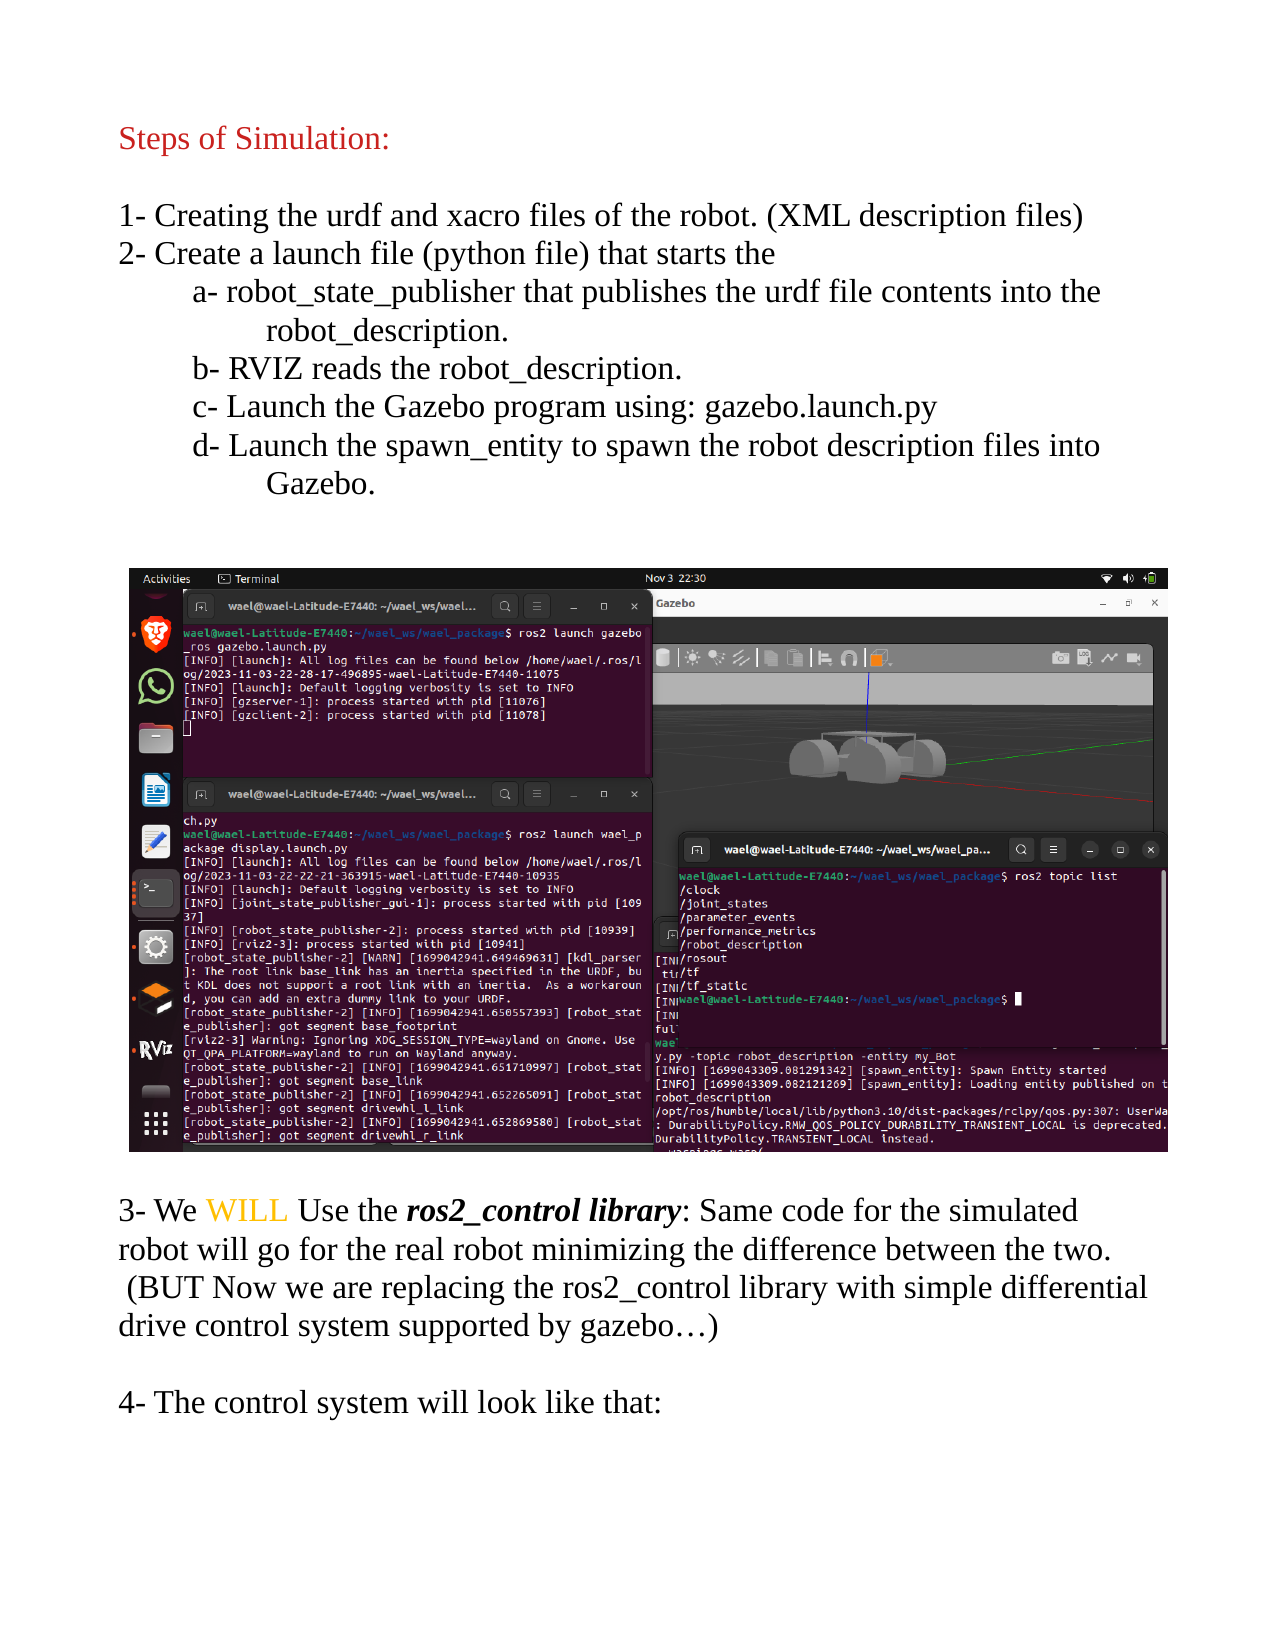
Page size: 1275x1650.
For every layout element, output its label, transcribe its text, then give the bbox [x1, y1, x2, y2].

text c- Launch the Gazebo program using: gazebo.launch.py [118, 386, 1157, 425]
text d- Launch the spawn_entity to spawn the robot description files into Gazebo. [118, 425, 1157, 501]
text 1- Creating the urdf and xacro files of the robot. (XML description files) [118, 195, 1157, 233]
text (BUT Now we are replacing the ros2_control library with simple differential drive control system supported by gazebo…) [118, 1267, 1157, 1344]
text Steps of Simulation: [118, 118, 1157, 156]
text 4- The control system will look like that: [118, 1382, 1157, 1420]
text a- robot_state_publisher that publishes the urdf file contents into the robot_description. [118, 271, 1157, 348]
text 2- Create a launch file (python file) that starts the [118, 233, 1157, 271]
picture [129, 568, 1168, 1152]
text b- RVIZ reads the robot_description. [118, 348, 1157, 386]
text 3- We WILL Use the ros2_control library: Same code for the simulated robot will go for the real robot minimizing the difference between the two. [118, 1190, 1157, 1267]
